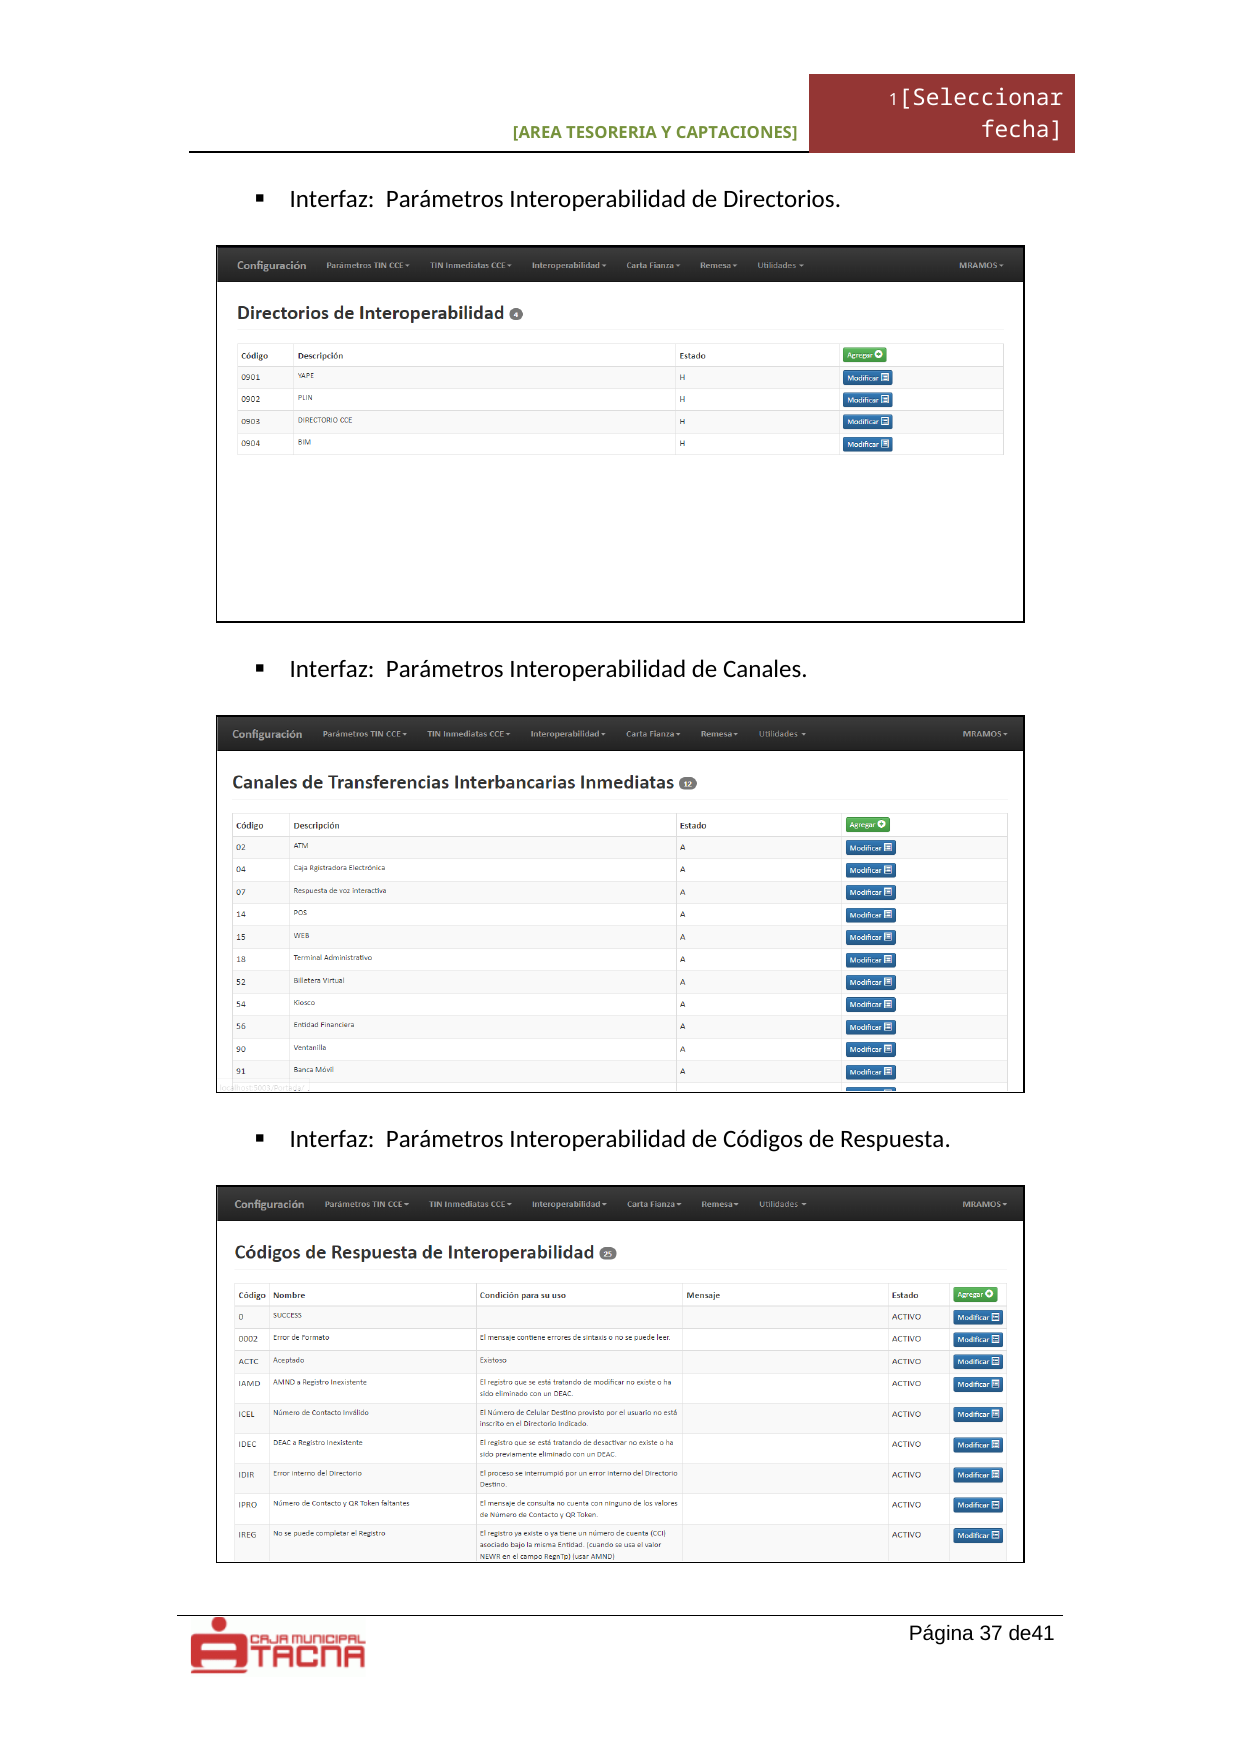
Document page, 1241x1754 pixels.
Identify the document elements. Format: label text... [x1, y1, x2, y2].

list Interfaz: Parámetros Interoperabilidad de Códigos de Respuesta. [254, 728, 1063, 1154]
list Interfaz: Parámetros Interoperabilidad de Directorios. [254, 184, 1063, 214]
list Interfaz: Parámetros Interoperabilidad de Canales. [254, 258, 1063, 684]
